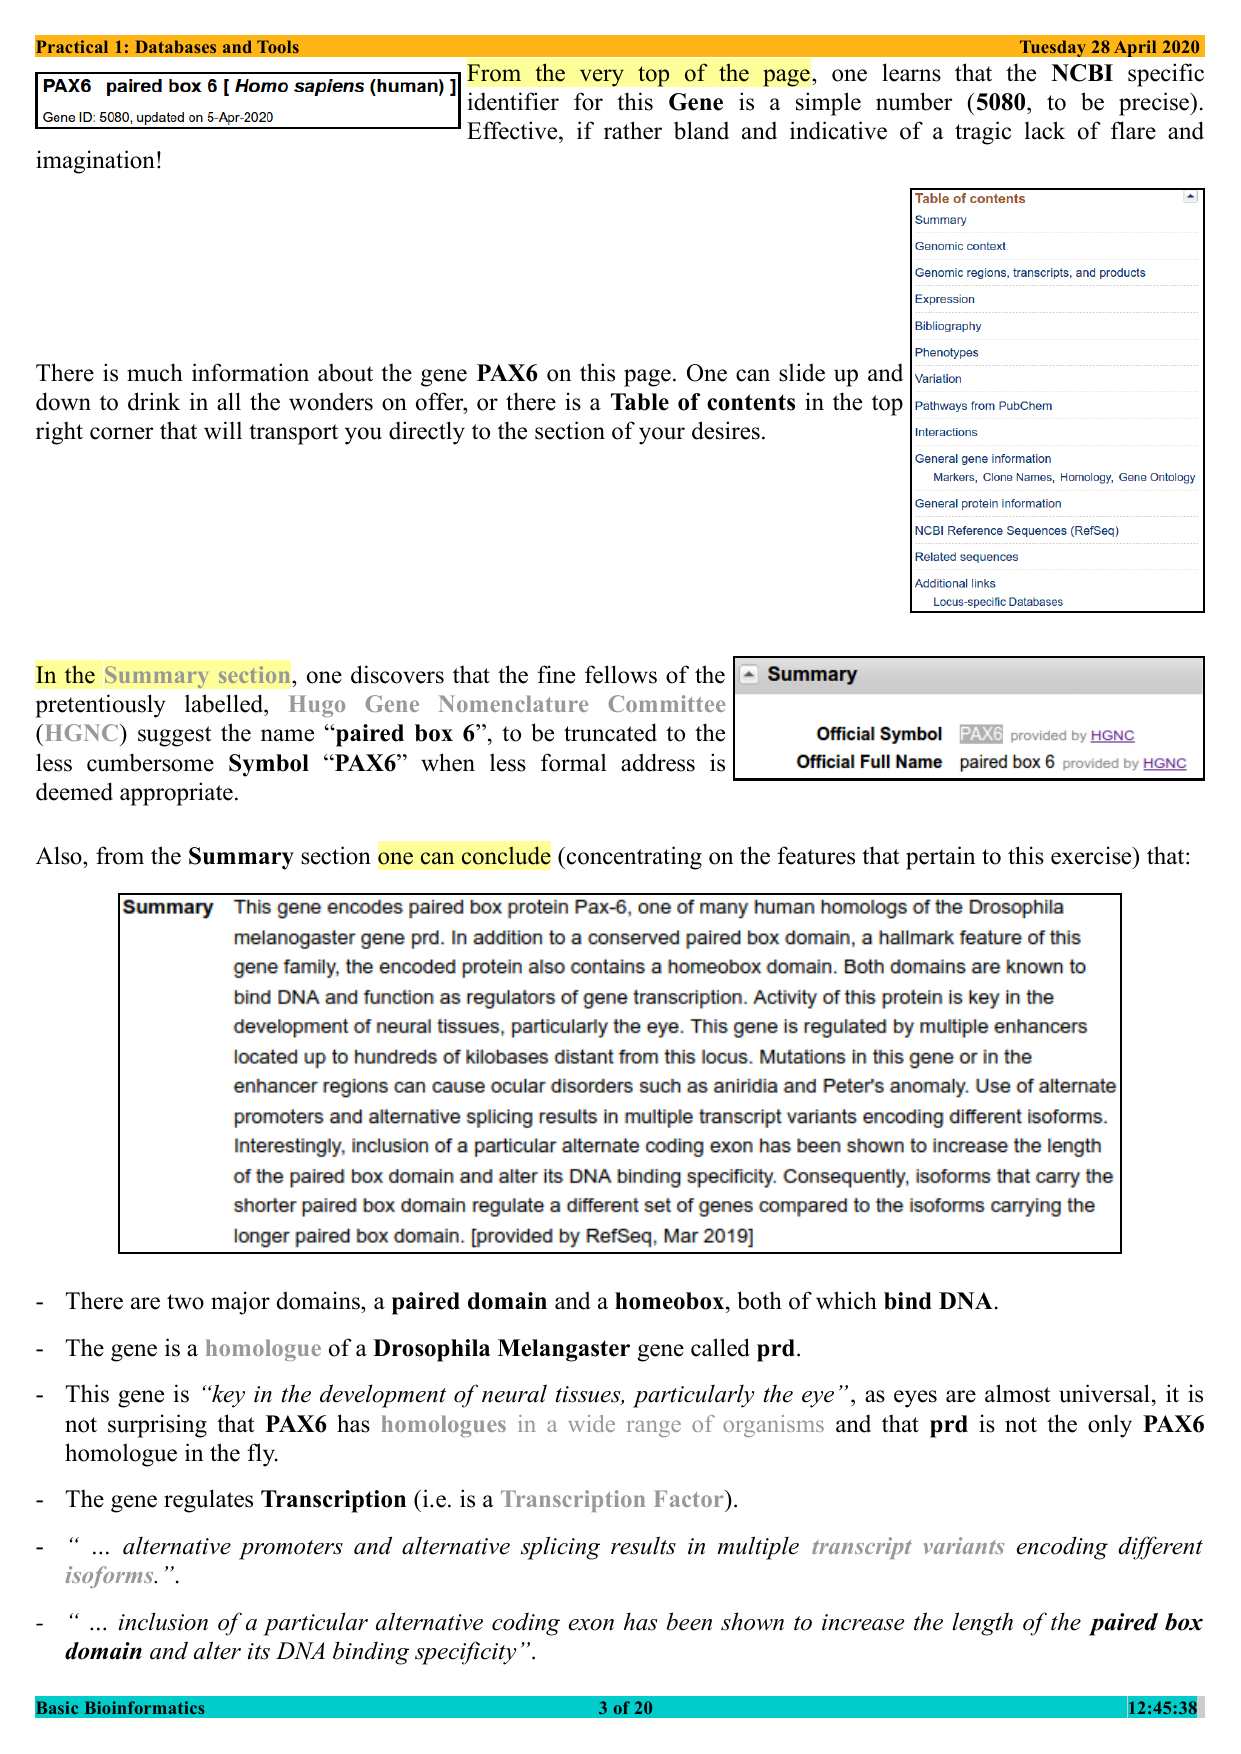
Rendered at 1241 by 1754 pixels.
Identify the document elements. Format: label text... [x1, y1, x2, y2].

picture [120, 895, 1120, 1252]
text In the Summary section, one discovers that the fine fellows of the pretentiously labelled, Hugo Gene Nomenclature Committee (HGNC) suggest the name “paired box 6”, to be truncated to the less cumbersome Symbol “PAX6” when less formal address is deemed appropriate. [35, 657, 1205, 806]
text - “ … alternative promoters and alternative splicing results in multiple transcript variants encoding different isoforms.”. [35, 1531, 1205, 1589]
picture [735, 658, 1203, 778]
text From the very top of the page, one learns that the NCBI specific identifier for this Gene is a simple number (5080, to be precise). Effective, if rather bland and indicative of a tragic lack of flare and imagination! [35, 57, 1205, 174]
text - This gene is “key in the development of neural tissues, particularly the eye”, as eyes are almost universal, it is not surprising that PAX6 has homologues in a wide range of organisms and that prd is not the only PAX6 homologue in the fly. [35, 1379, 1205, 1467]
text - The gene regulates Transcription (i.e. is a Transcription Factor). [35, 1484, 1205, 1513]
text Also, from the Summary section one can conclude (concentrating on the features that pertain to this exercise) that: [35, 841, 1205, 870]
text - “ … inclusion of a particular alternative coding exon has been shown to increase the length of the paired box domain and alter its DNA binding specificity”. [35, 1607, 1205, 1665]
text - The gene is a homologue of a Drosophila Melangaster gene called prd. [35, 1333, 1205, 1362]
text - There are two major domains, a paired domain and a homeobox, both of which bind DNA. [35, 1286, 1205, 1315]
picture [912, 190, 1203, 611]
picture [38, 74, 458, 127]
text There is much information about the gene PAX6 on this page. One can slide up and down to drink in all the wonders on offer, or there is a Table of contents in the top right corner that will transport you directly to the section of your desires. [35, 357, 909, 445]
